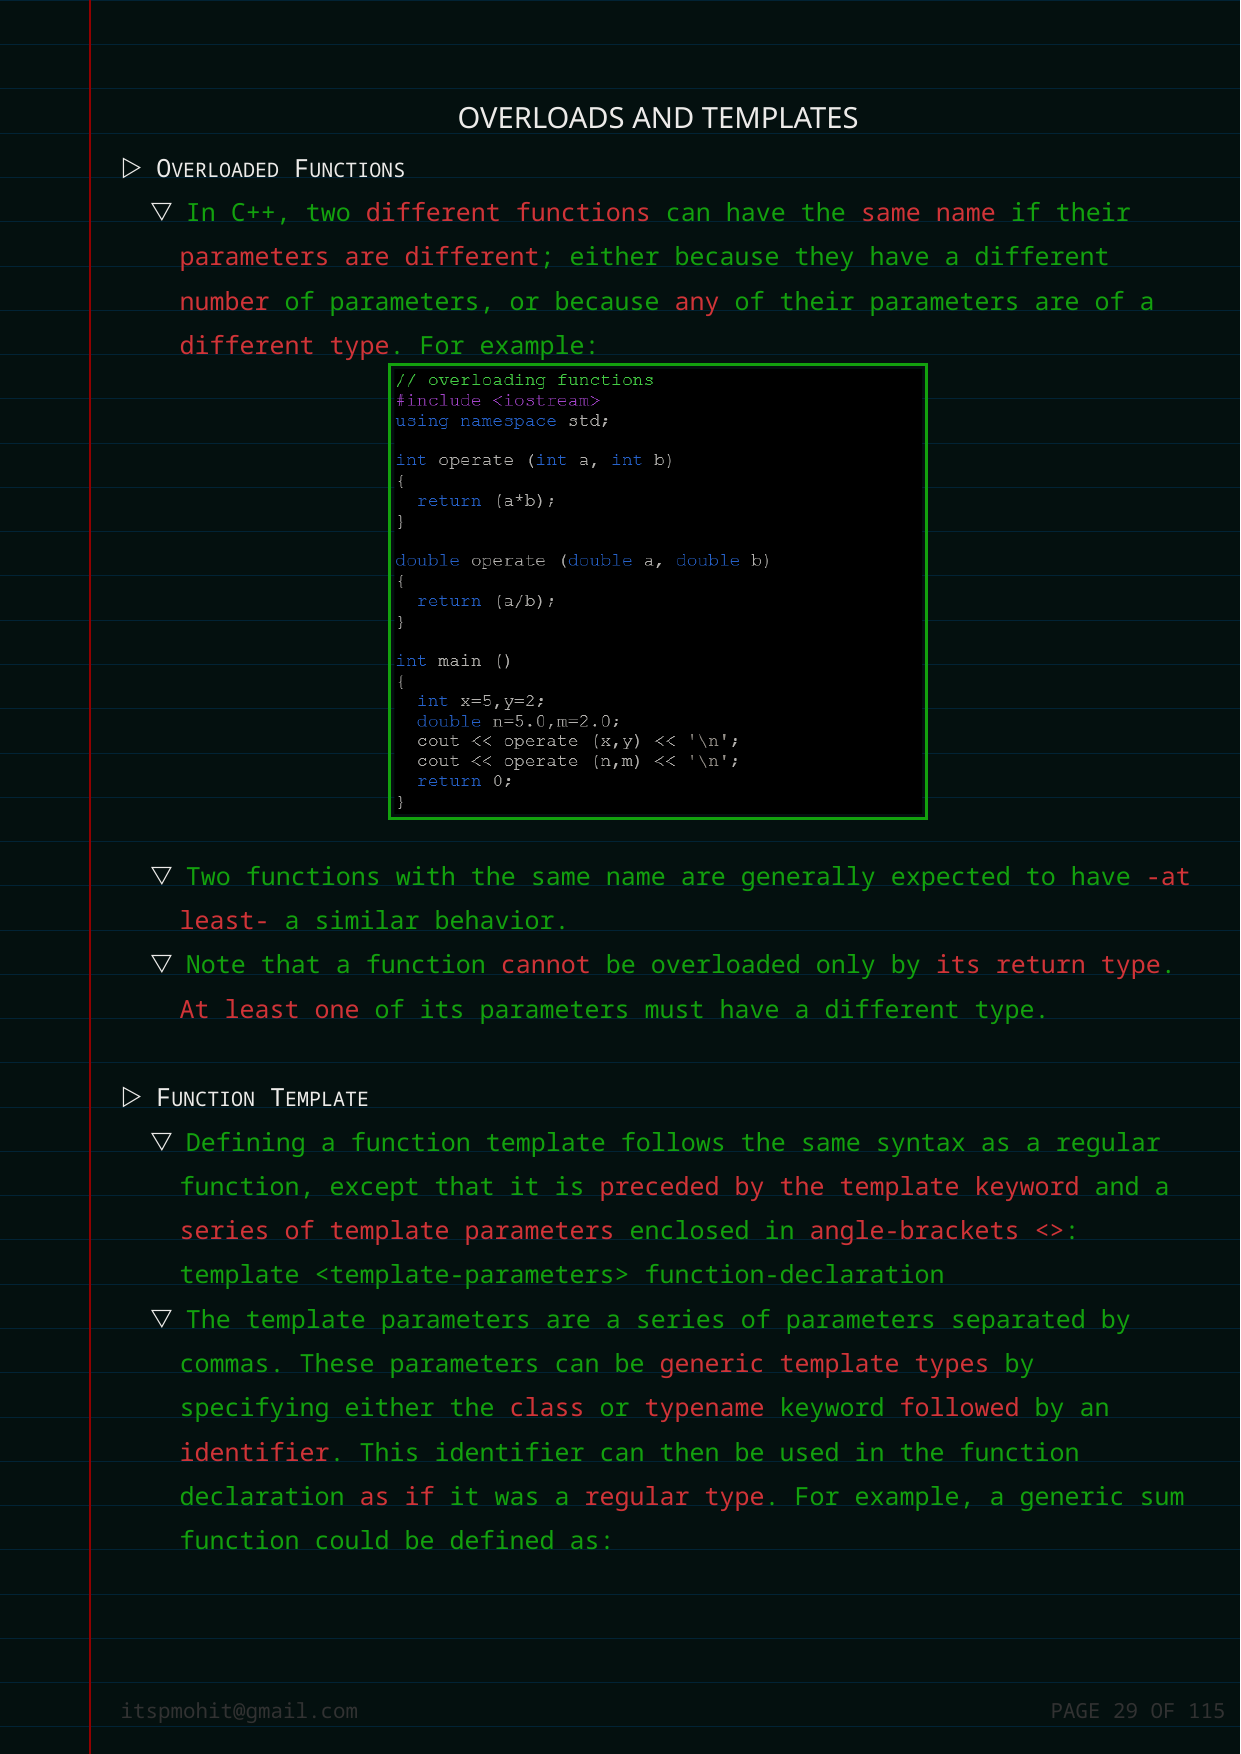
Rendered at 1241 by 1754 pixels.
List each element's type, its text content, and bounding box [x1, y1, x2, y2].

list Note that a function cannot be overloaded only by its return type. At least one of its parameters must have a different type. [150, 938, 1196, 1071]
picture [394, 369, 923, 814]
list In C++, two different functions can have the same name if their parameters are different; either because they have a different number of parameters, or because any of their parameters are of a different type. For example: [150, 186, 1196, 850]
subtitle Overloaded Functions [120, 142, 1196, 186]
subtitle overloads and templates [120, 97, 1196, 142]
list Two functions with the same name are generally expected to have -at least- a similar behavior. [150, 850, 1196, 938]
subtitle Function Template [120, 1071, 1196, 1116]
list Defining a function template follows the same syntax as a regular function, except that it is preceded by the template keyword and a series of template parameters enclosed in angle-brackets <>: template <template-parameters> function-declaration [150, 1116, 1196, 1293]
list The template parameters are a series of parameters separated by commas. These parameters can be generic template types by specifying either the class or typename keyword followed by an identifier. This identifier can then be used in the function declaration as if it was a regular type. For example, a generic sum function could be defined as: [150, 1293, 1196, 1647]
